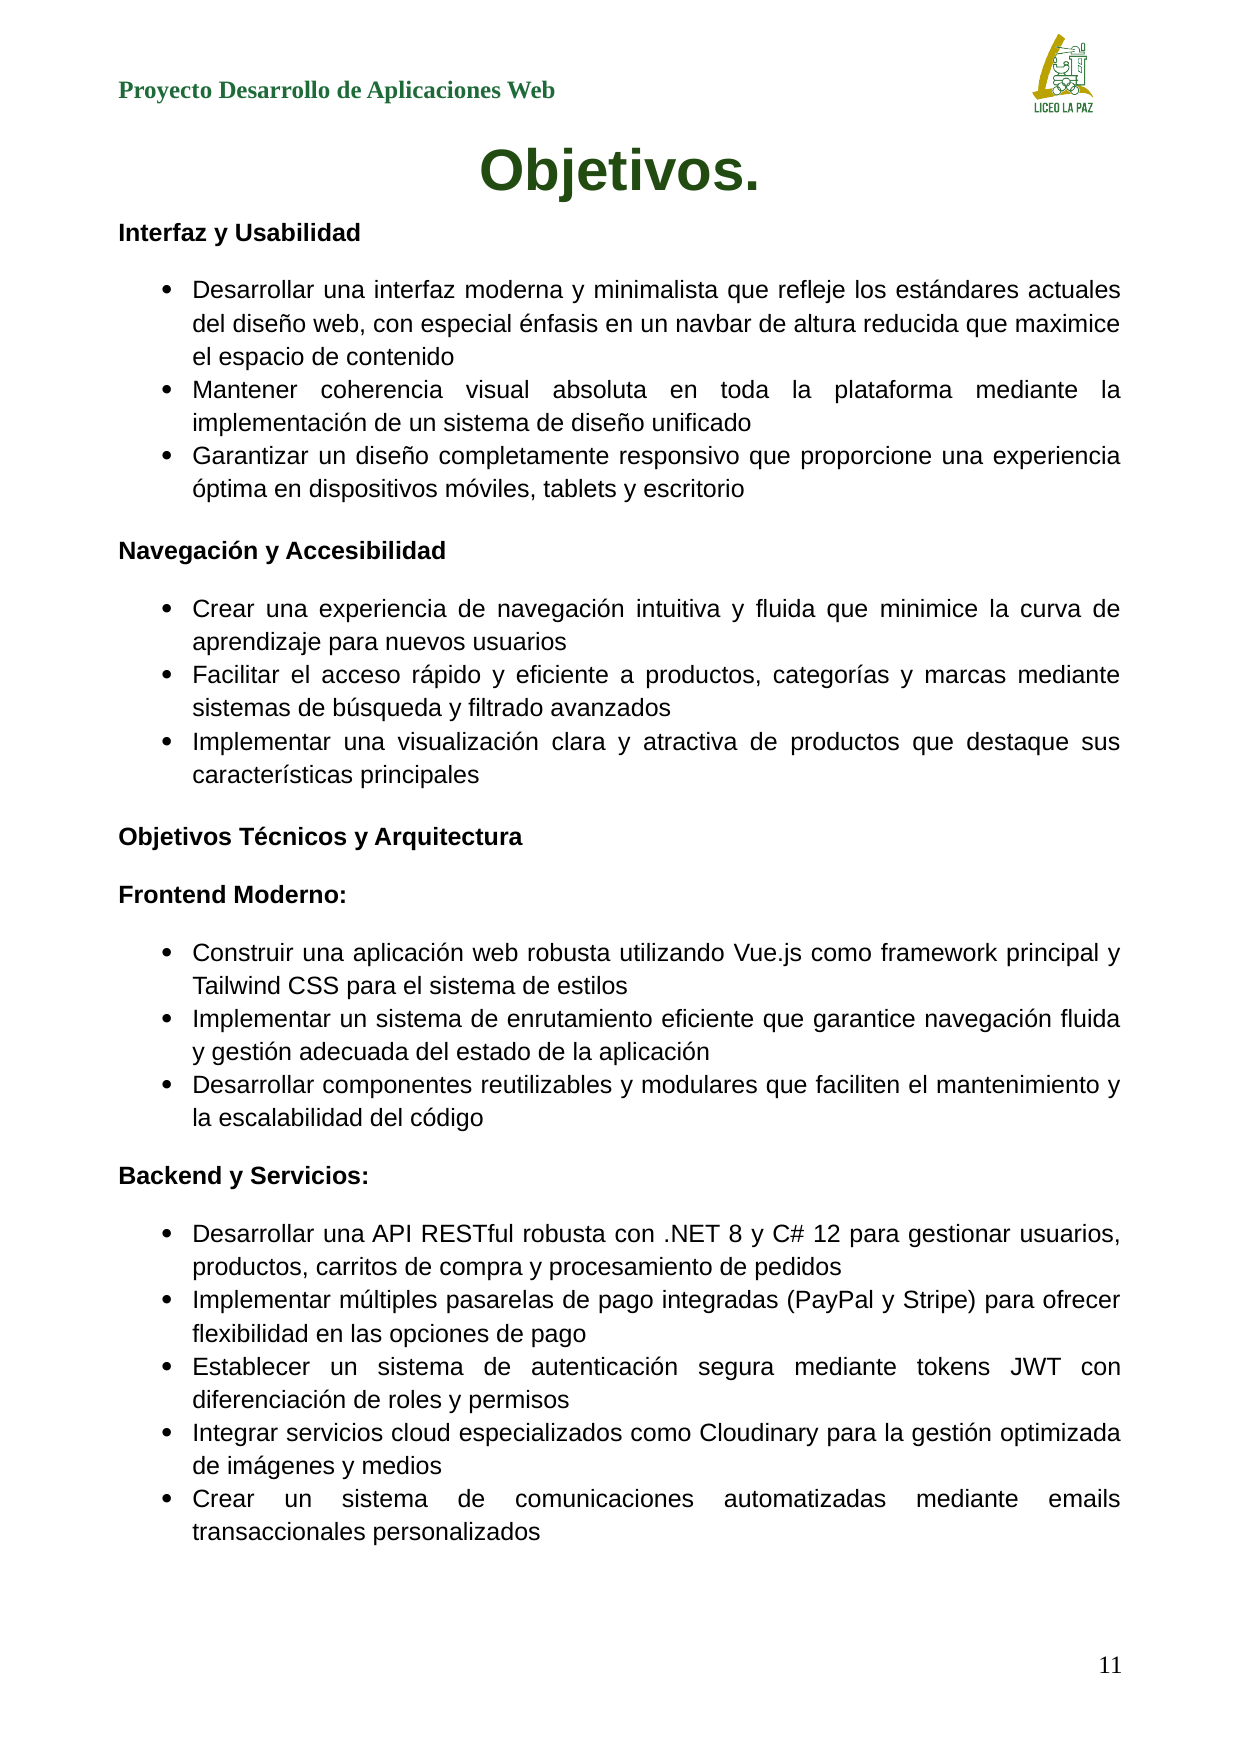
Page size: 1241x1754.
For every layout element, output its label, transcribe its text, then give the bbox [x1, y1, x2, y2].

text Frontend Moderno: [118, 880, 1122, 908]
list Mantener coherencia visual absoluta en toda la plataforma mediante la implementación de un sistema de diseño unificado [162, 375, 1122, 437]
list Integrar servicios cloud especializados como Cloudinary para la gestión optimizada de imágenes y medios [162, 1418, 1122, 1479]
list Crear un sistema de comunicaciones automatizadas mediante emails transaccionales personalizados [162, 1484, 1122, 1546]
list Establecer un sistema de autenticación segura mediante tokens JWT con diferenciación de roles y permisos [162, 1352, 1122, 1413]
list Desarrollar una API RESTful robusta con .NET 8 y C# 12 para gestionar usuarios, productos, carritos de compra y procesamiento de pedidos [162, 1219, 1122, 1281]
subtitle Navegación y Accesibilidad [118, 536, 1122, 565]
subtitle Objetivos Técnicos y Arquitectura [118, 822, 1122, 851]
list Desarrollar componentes reutilizables y modulares que faciliten el mantenimiento y la escalabilidad del código [162, 1070, 1122, 1132]
subtitle Interfaz y Usabilidad [118, 217, 1122, 246]
list Garantizar un diseño completamente responsivo que proporcione una experiencia óptima en dispositivos móviles, tablets y escritorio [162, 441, 1122, 503]
list Implementar múltiples pasarelas de pago integradas (PayPal y Stripe) para ofrecer flexibilidad en las opciones de pago [162, 1285, 1122, 1347]
list Crear una experiencia de navegación intuitiva y fluida que minimice la curva de aprendizaje para nuevos usuarios [162, 594, 1122, 656]
picture [1025, 26, 1100, 121]
text Backend y Servicios: [118, 1161, 1122, 1190]
subtitle Objetivos. [118, 136, 1122, 203]
list Implementar una visualización clara y atractiva de productos que destaque sus características principales [162, 726, 1122, 788]
list Desarrollar una interfaz moderna y minimalista que refleje los estándares actuales del diseño web, con especial énfasis en un navbar de altura reducida que maximice el espacio de contenido [162, 276, 1122, 370]
list Facilitar el acceso rápido y eficiente a productos, categorías y marcas mediante sistemas de búsqueda y filtrado avanzados [162, 660, 1122, 722]
list Construir una aplicación web robusta utilizando Vue.js como framework principal y Tailwind CSS para el sistema de estilos [162, 938, 1122, 1000]
list Implementar un sistema de enrutamiento eficiente que garantice navegación fluida y gestión adecuada del estado de la aplicación [162, 1004, 1122, 1066]
